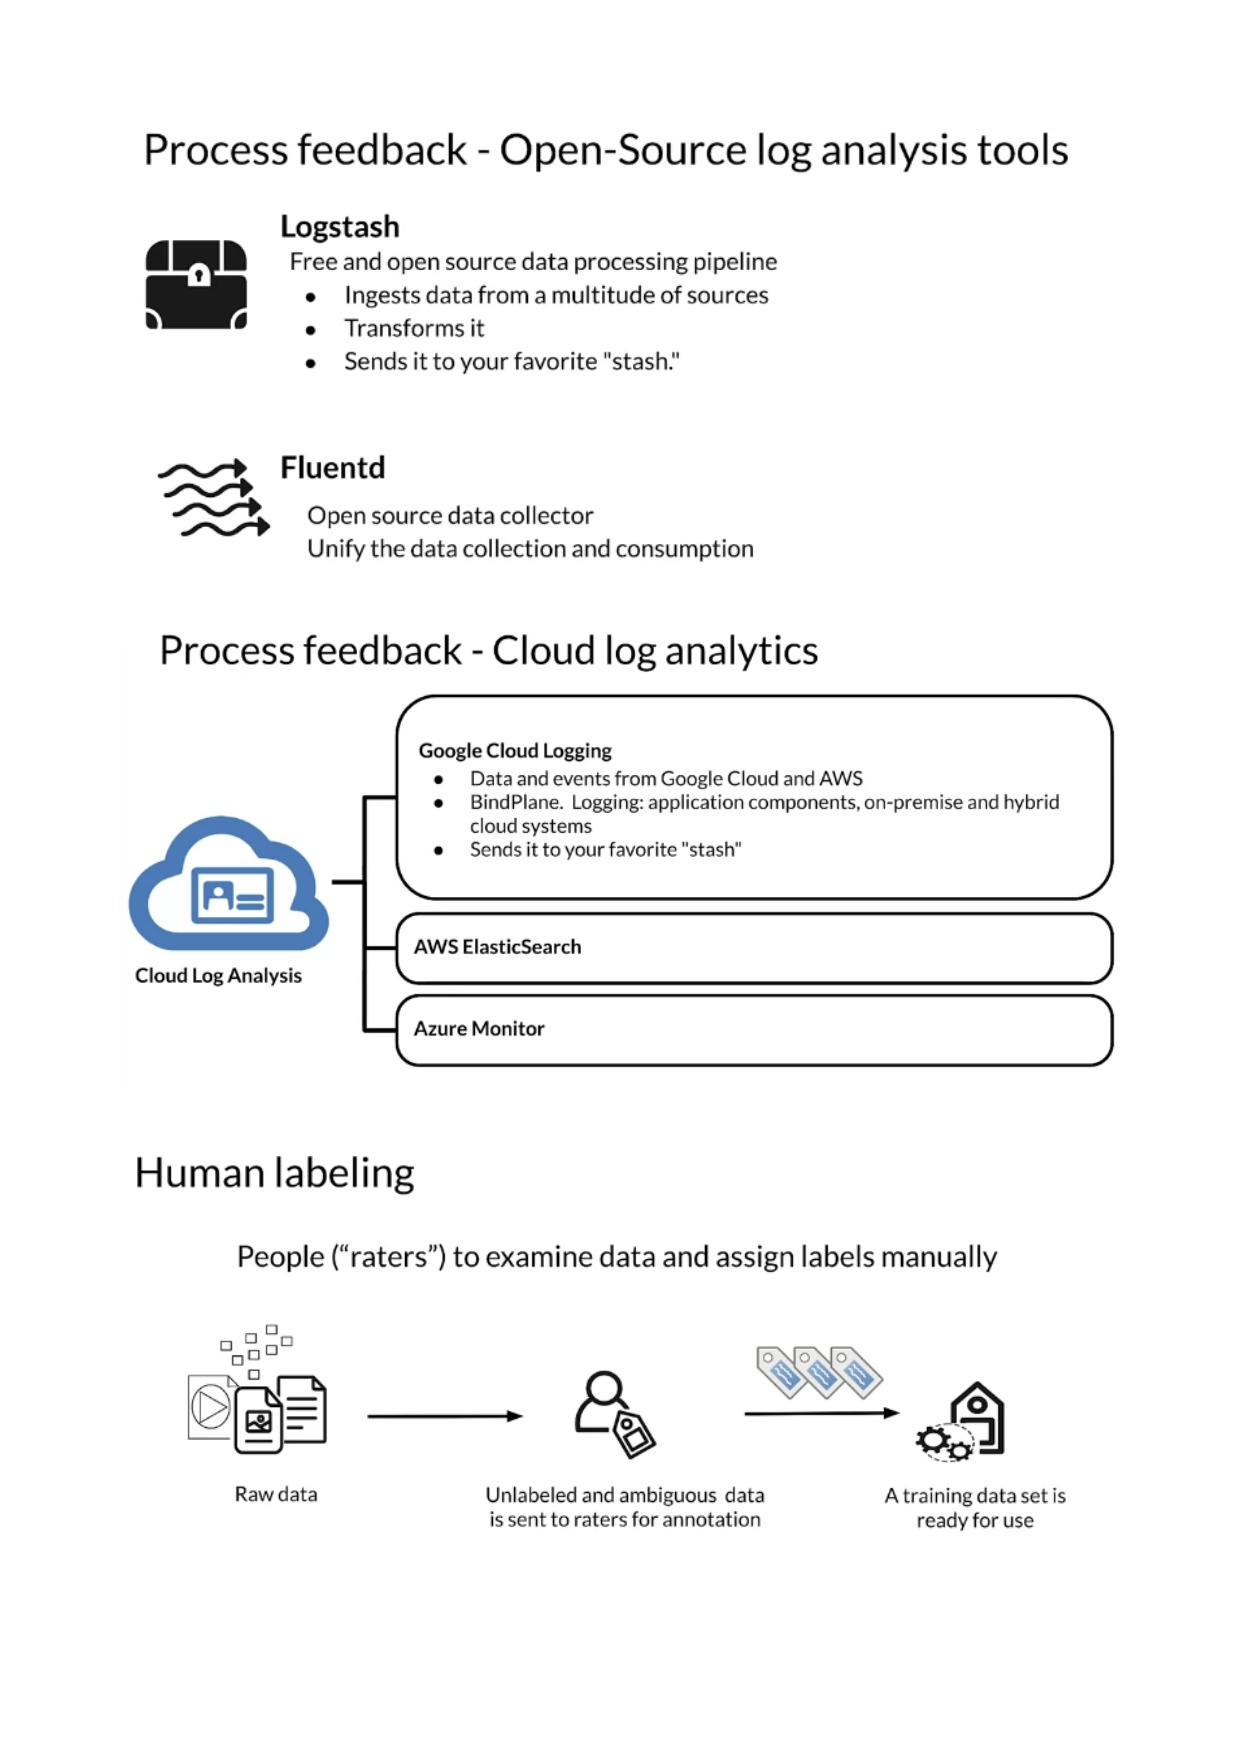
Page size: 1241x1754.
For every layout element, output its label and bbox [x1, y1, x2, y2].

picture [118, 118, 1123, 566]
picture [118, 623, 1123, 1086]
picture [118, 1143, 1123, 1544]
